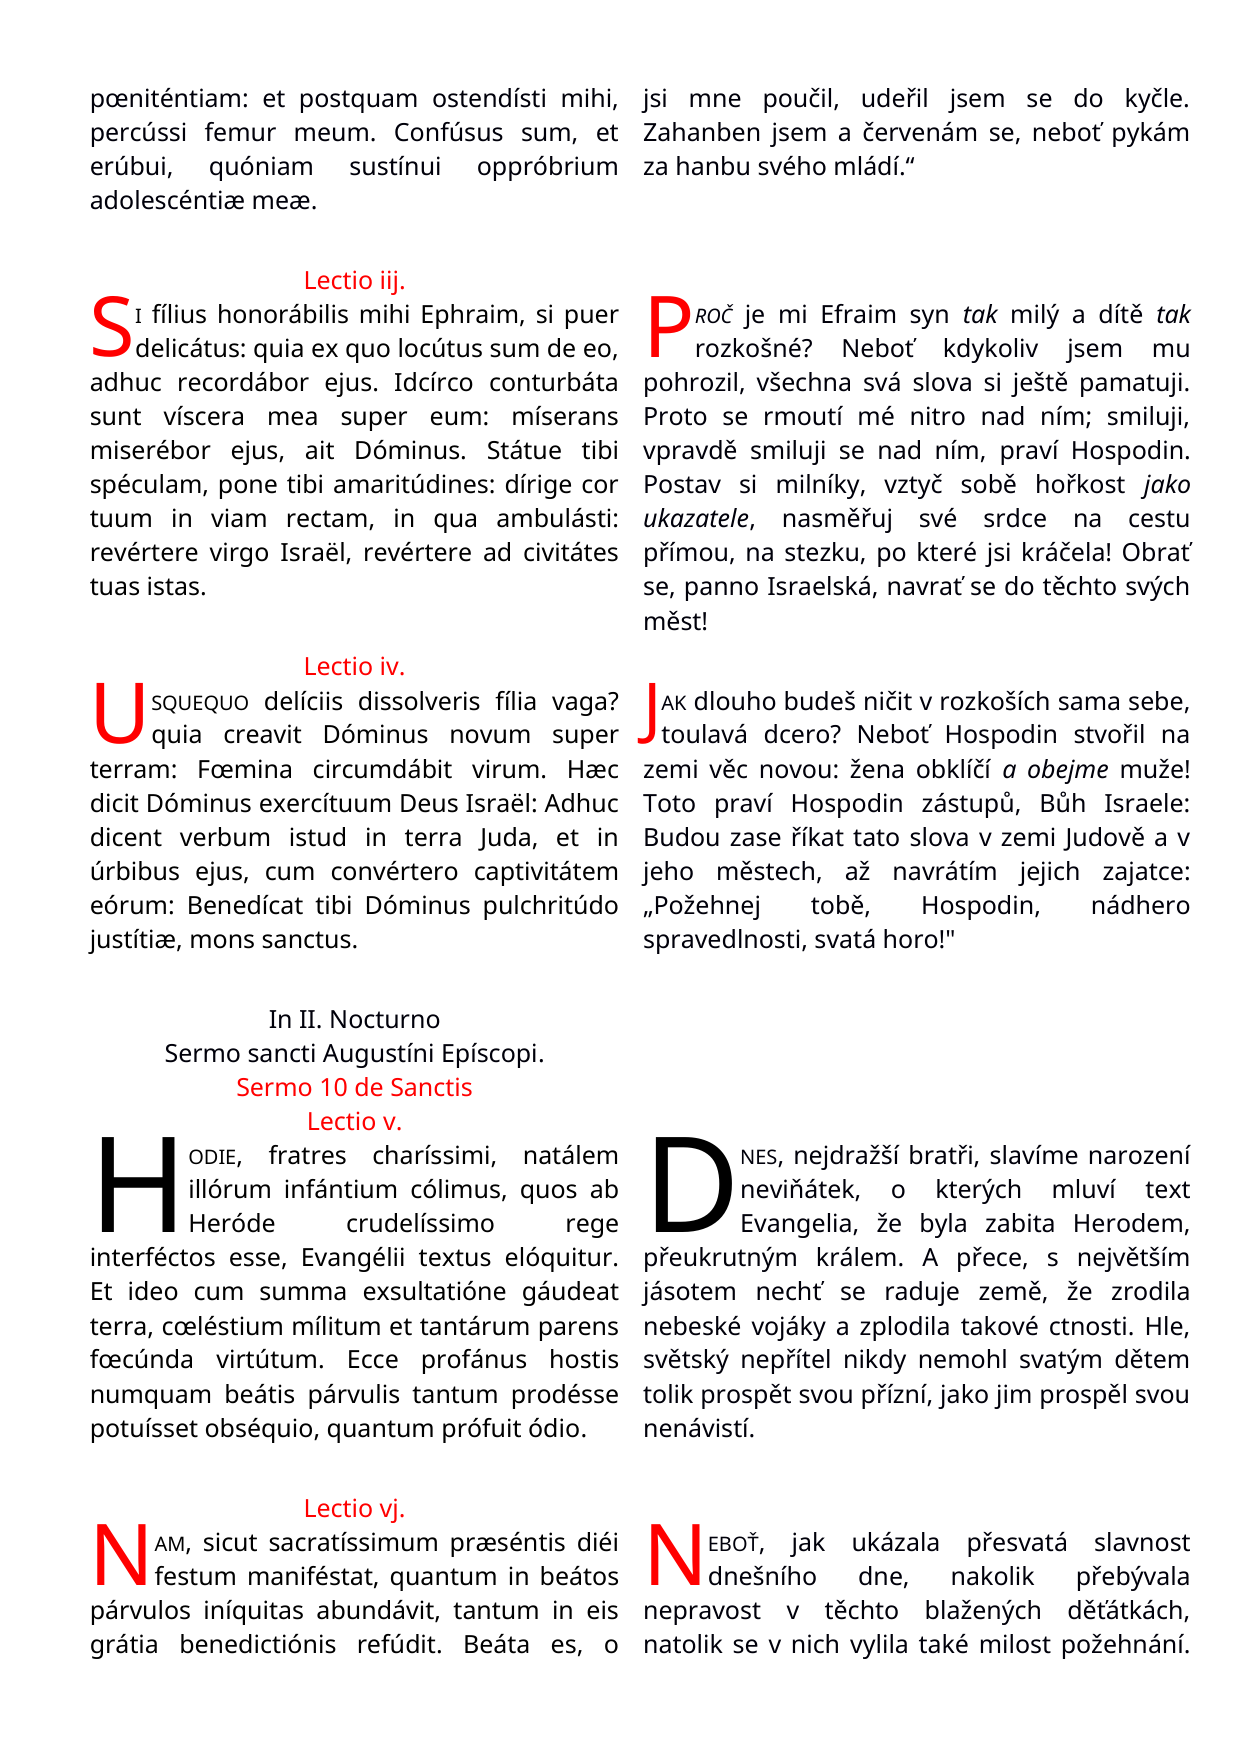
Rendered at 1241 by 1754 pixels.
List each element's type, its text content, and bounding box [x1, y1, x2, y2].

table_cell Lectio iij. Si fílius honorábilis mihi Ephraim, si puer delicátus: quia ex quo locútus sum de eo, adhuc recordábor ejus. Idcírco conturbáta sunt víscera mea super eum: míserans miserébor ejus, ait Dóminus. Státue tibi spéculam, pone tibi amaritúdines: dírige cor tuum in viam rectam, in qua ambulásti: revértere virgo Israël, revértere ad civitátes tuas istas. [78, 257, 631, 643]
table_cell Dnes, nejdražší bratři, slavíme narození neviňátek, o kterých mluví text Evangelia, že byla zabita Herodem, přeukrutným králem. A přece, s největším jásotem nechť se raduje země, že zrodila nebeské vojáky a zplodila takové ctnosti. Hle, světský nepřítel nikdy nemohl svatým dětem tolik prospět svou přízní, jako jim prospěl svou nenávistí. [631, 996, 1203, 1484]
table_cell Lectio iv. Usquequo delíciis dissolveris fília vaga? quia creavit Dóminus novum super terram: Fœmina circumdábit virum. Hæc dicit Dóminus exercítuum Deus Israël: Adhuc dicent verbum istud in terra Juda‚ et in úrbibus ejus, cum convértero captivitátem eórum: Benedícat tibi Dóminus pulchritúdo justítiæ, mons sanctus. [78, 643, 631, 996]
table_cell pœniténtiam: et postquam ostendísti mihi, percússi femur meum. Confúsus sum, et erúbui, quóniam sustínui oppróbrium adolescéntiæ meæ. [78, 74, 631, 257]
table_cell Proč je mi Efraim syn tak milý a dítě tak rozkošné? Neboť kdykoliv jsem mu pohrozil, všechna svá slova si ještě pamatuji. Proto se rmoutí mé nitro nad ním; smiluji, vpravdě smiluji se nad ním, praví Hospodin. Postav si milníky, vztyč sobě hořkost jako ukazatele, nasměřuj své srdce na cestu přímou, na stezku, po které jsi kráčela! Obrať se, panno Israelská, navrať se do těchto svých měst! [631, 257, 1203, 643]
table_cell In II. Nocturno Sermo sancti Augustíni Epíscopi. Sermo 10 de Sanctis Lectio v. Hodie, fratres charíssimi, natálem illórum infántium cólimus, quos ab Heróde crudelíssimo rege interféctos esse, Evangélii textus elóquitur. Et ideo cum summa exsultatióne gáudeat terra, cœléstium mílitum et tantárum parens fœcúnda virtútum. Ecce profánus hostis numquam beátis párvulis tantum prodésse potuísset obséquio, quantum prófuit ódio. [78, 996, 631, 1484]
table_cell Jak dlouho budeš ničit v rozkoších sama sebe, toulavá dcero? Neboť Hospodin stvořil na zemi věc novou: žena obklíčí a obejme muže! Toto praví Hospodin zástupů, Bůh Israele: Budou zase říkat tato slova v zemi Judově a v jeho městech, až navrátím jejich zajatce: „Požehnej tobě, Hospodin, nádhero spravedlnosti, svatá horo!" [631, 643, 1203, 996]
table_cell Neboť, jak ukázala přesvatá slavnost dnešního dne, nakolik přebývala nepravost v těchto blažených děťátkách, natolik se v nich vylila také milost požehnání. [631, 1484, 1203, 1667]
table_cell Lectio vj. Nam, sicut sacratíssimum præséntis diéi festum maniféstat, quantum in beátos párvulos iníquitas abundávit, tantum in eis grátia benedictiónis refúdit. Beáta es, o [78, 1484, 631, 1667]
table_cell jsi mne poučil, udeřil jsem se do kyčle. Zahanben jsem a červenám se, neboť pykám za hanbu svého mládí.“ [631, 74, 1203, 257]
